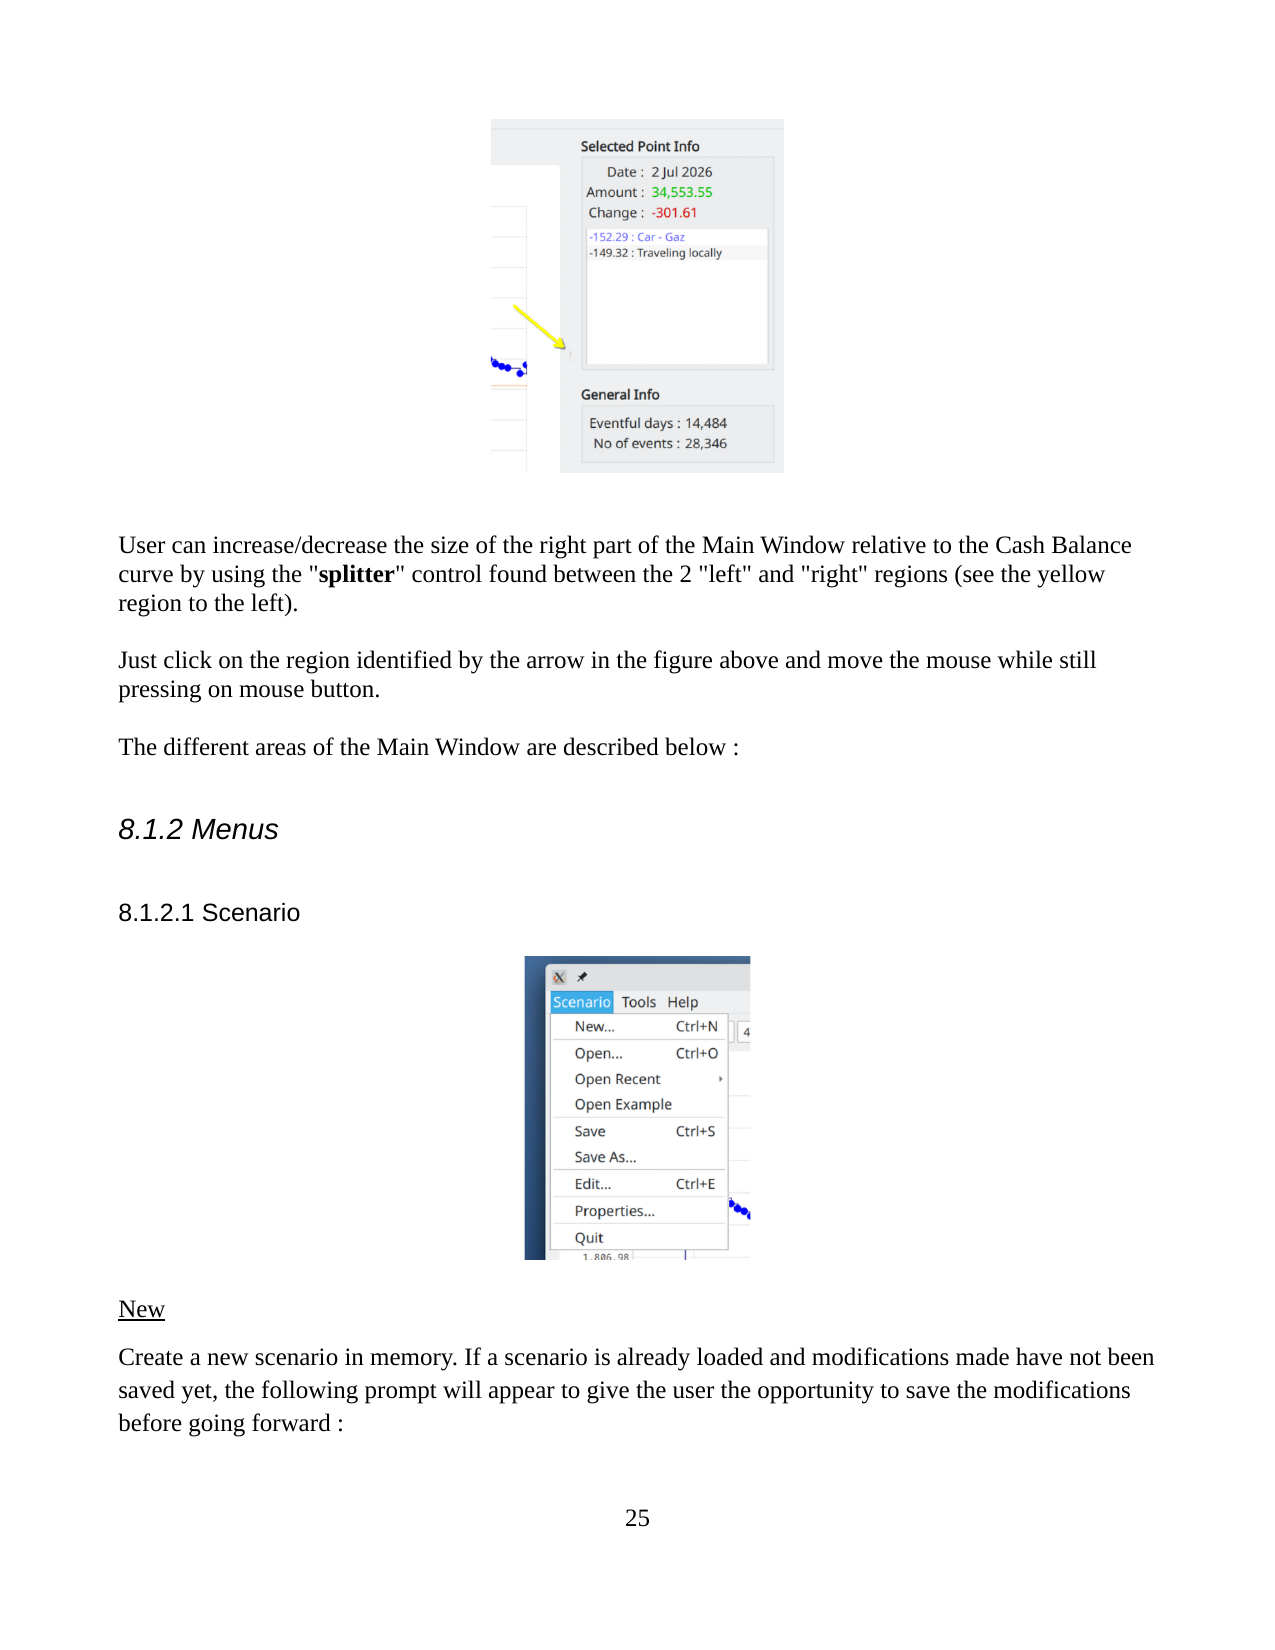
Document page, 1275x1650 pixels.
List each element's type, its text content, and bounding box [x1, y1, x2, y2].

text Create a new scenario in memory. If a scenario is already loaded and modifications made have not been saved yet, the following prompt will appear to give the user the opportunity to save the modifications before going forward : [118, 1342, 1157, 1436]
text The different areas of the Main Window are described below : [118, 732, 1157, 761]
subtitle Scenario [118, 898, 1157, 927]
picture [524, 956, 751, 1260]
subtitle Menus [118, 812, 1157, 845]
text New [118, 957, 1157, 1323]
text Just click on the region identified by the arrow in the figure above and move the mouse while still pressing on mouse button. [118, 646, 1157, 703]
text User can increase/decrease the size of the right part of the Main Window relative to the Cash Balance curve by using the "splitter" control found between the 2 "left" and "right" regions (see the yellow region to the left). [118, 531, 1157, 617]
picture [490, 119, 785, 473]
